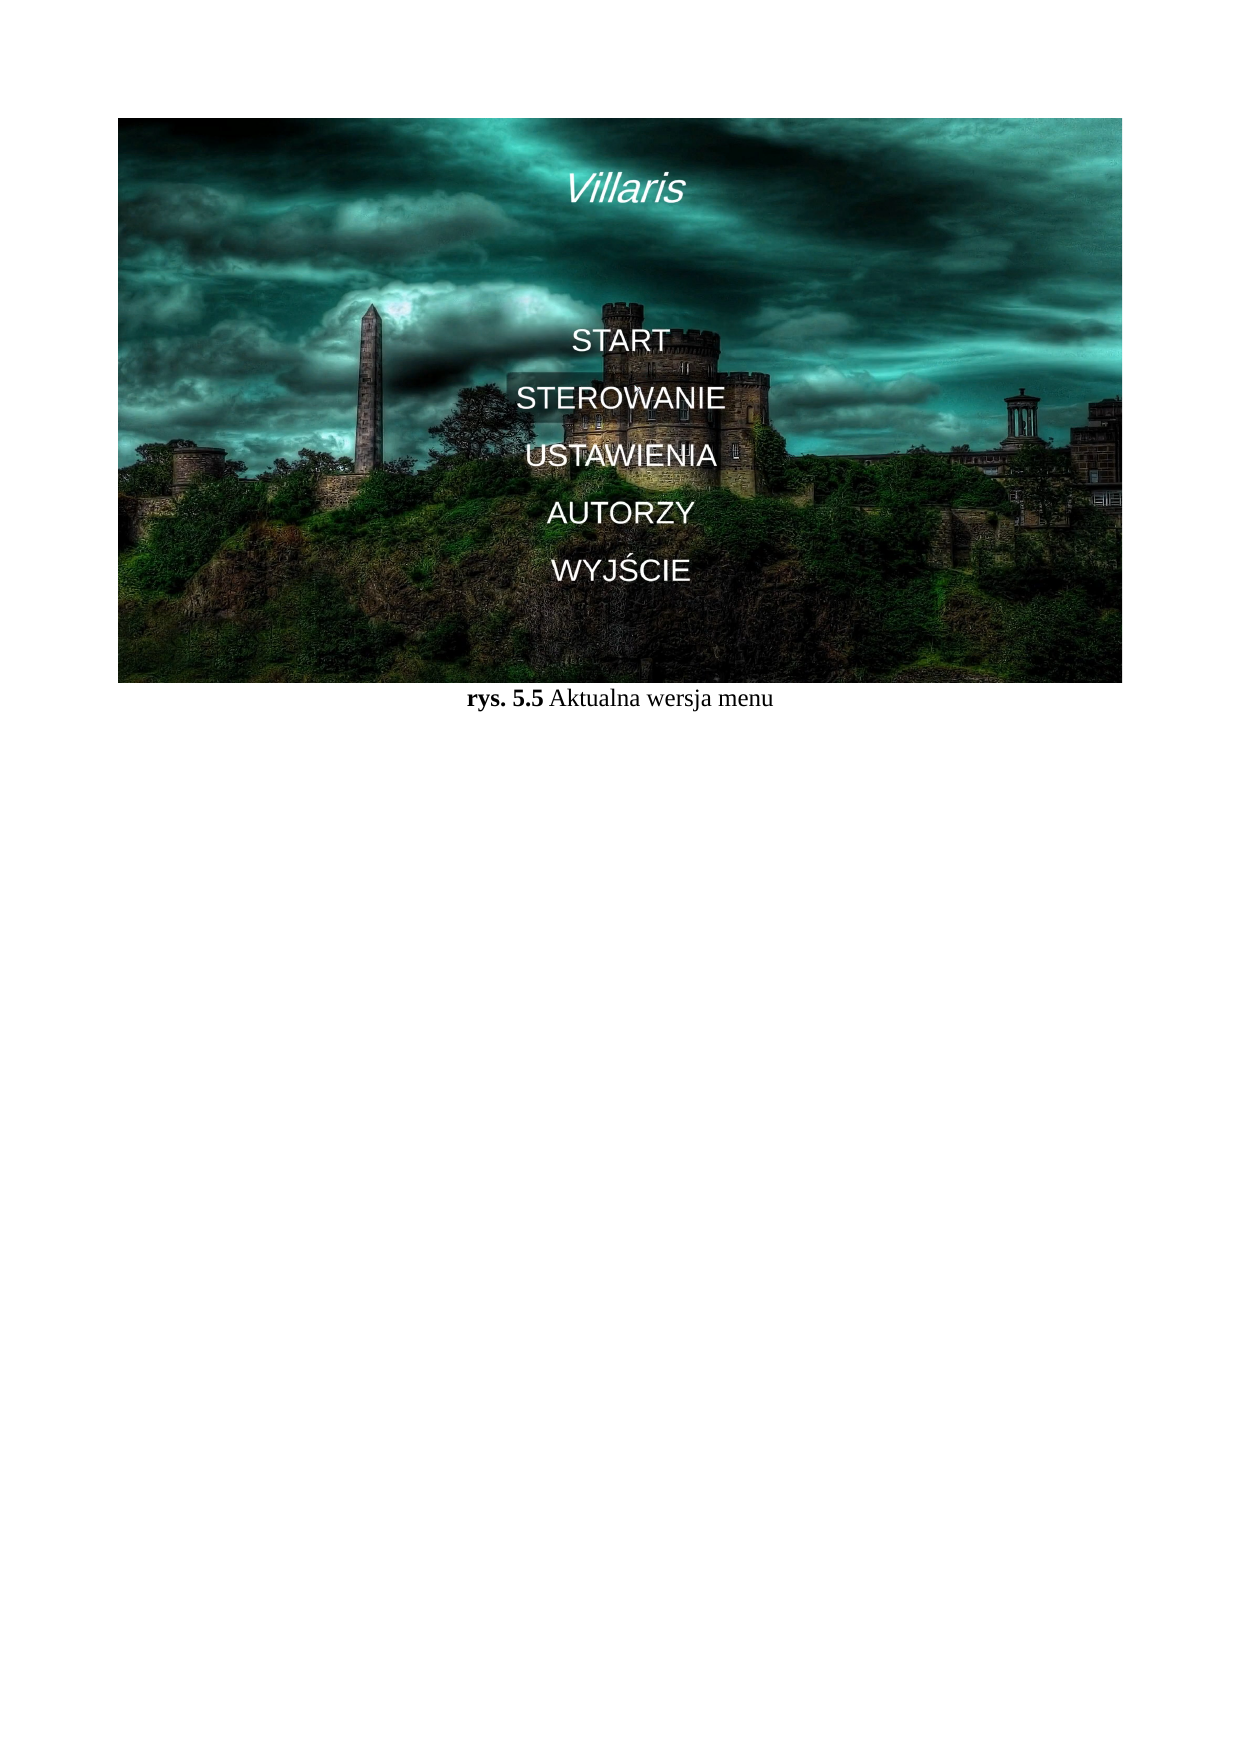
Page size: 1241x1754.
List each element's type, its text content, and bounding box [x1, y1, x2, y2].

text rys. 5.5 Aktualna wersja menu [118, 683, 1122, 712]
picture [118, 118, 1123, 683]
